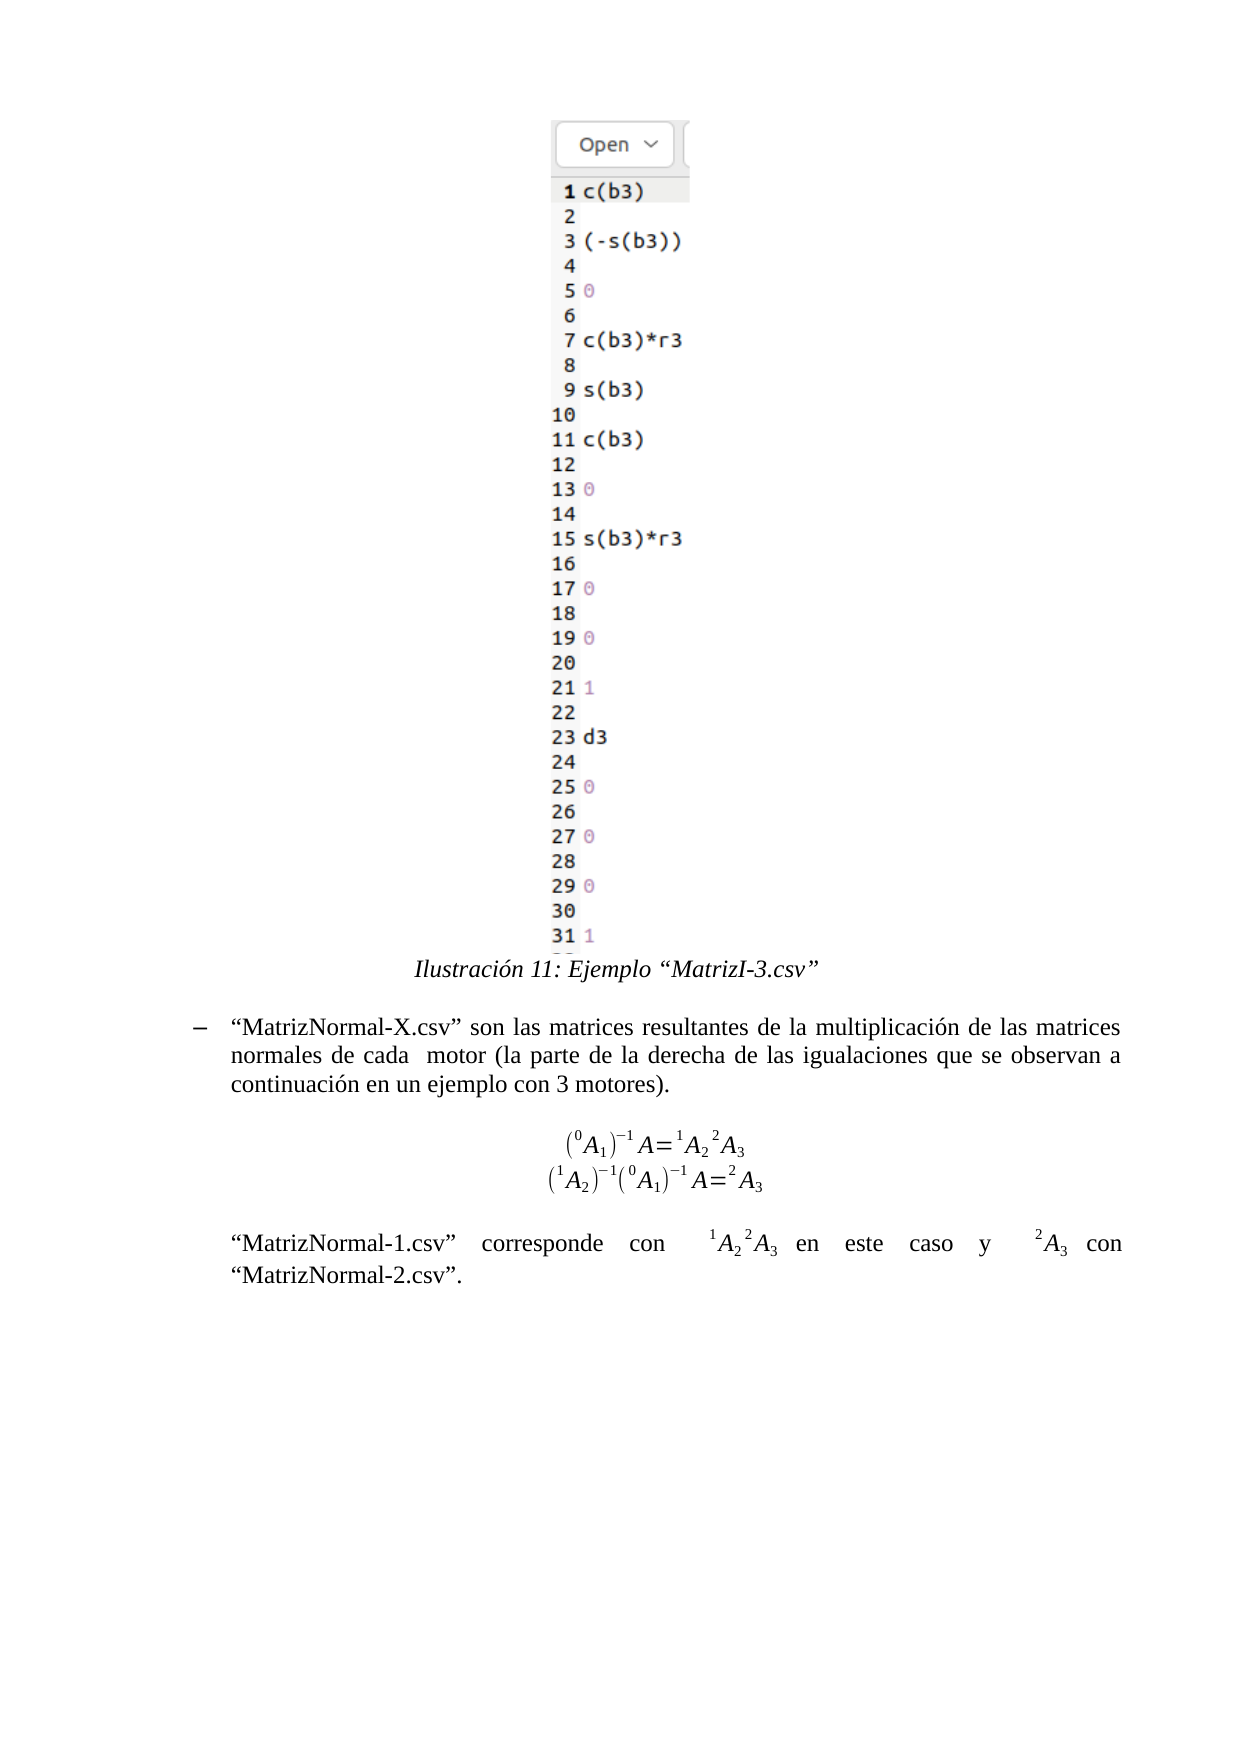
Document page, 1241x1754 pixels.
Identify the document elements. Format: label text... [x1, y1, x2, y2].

list “MatrizNormal-X.csv” son las matrices resultantes de la multiplicación de las matrices normales de cada motor (la parte de la derecha de las igualaciones que se observan a continuación en un ejemplo con 3 motores). [193, 1012, 1122, 1098]
text Ilustración 11: Ejemplo “MatrizI-3.csv” [414, 133, 826, 983]
list “MatrizNormal-1.csv” corresponde con en este caso y con “MatrizNormal-2.csv”. [193, 1225, 1122, 1289]
